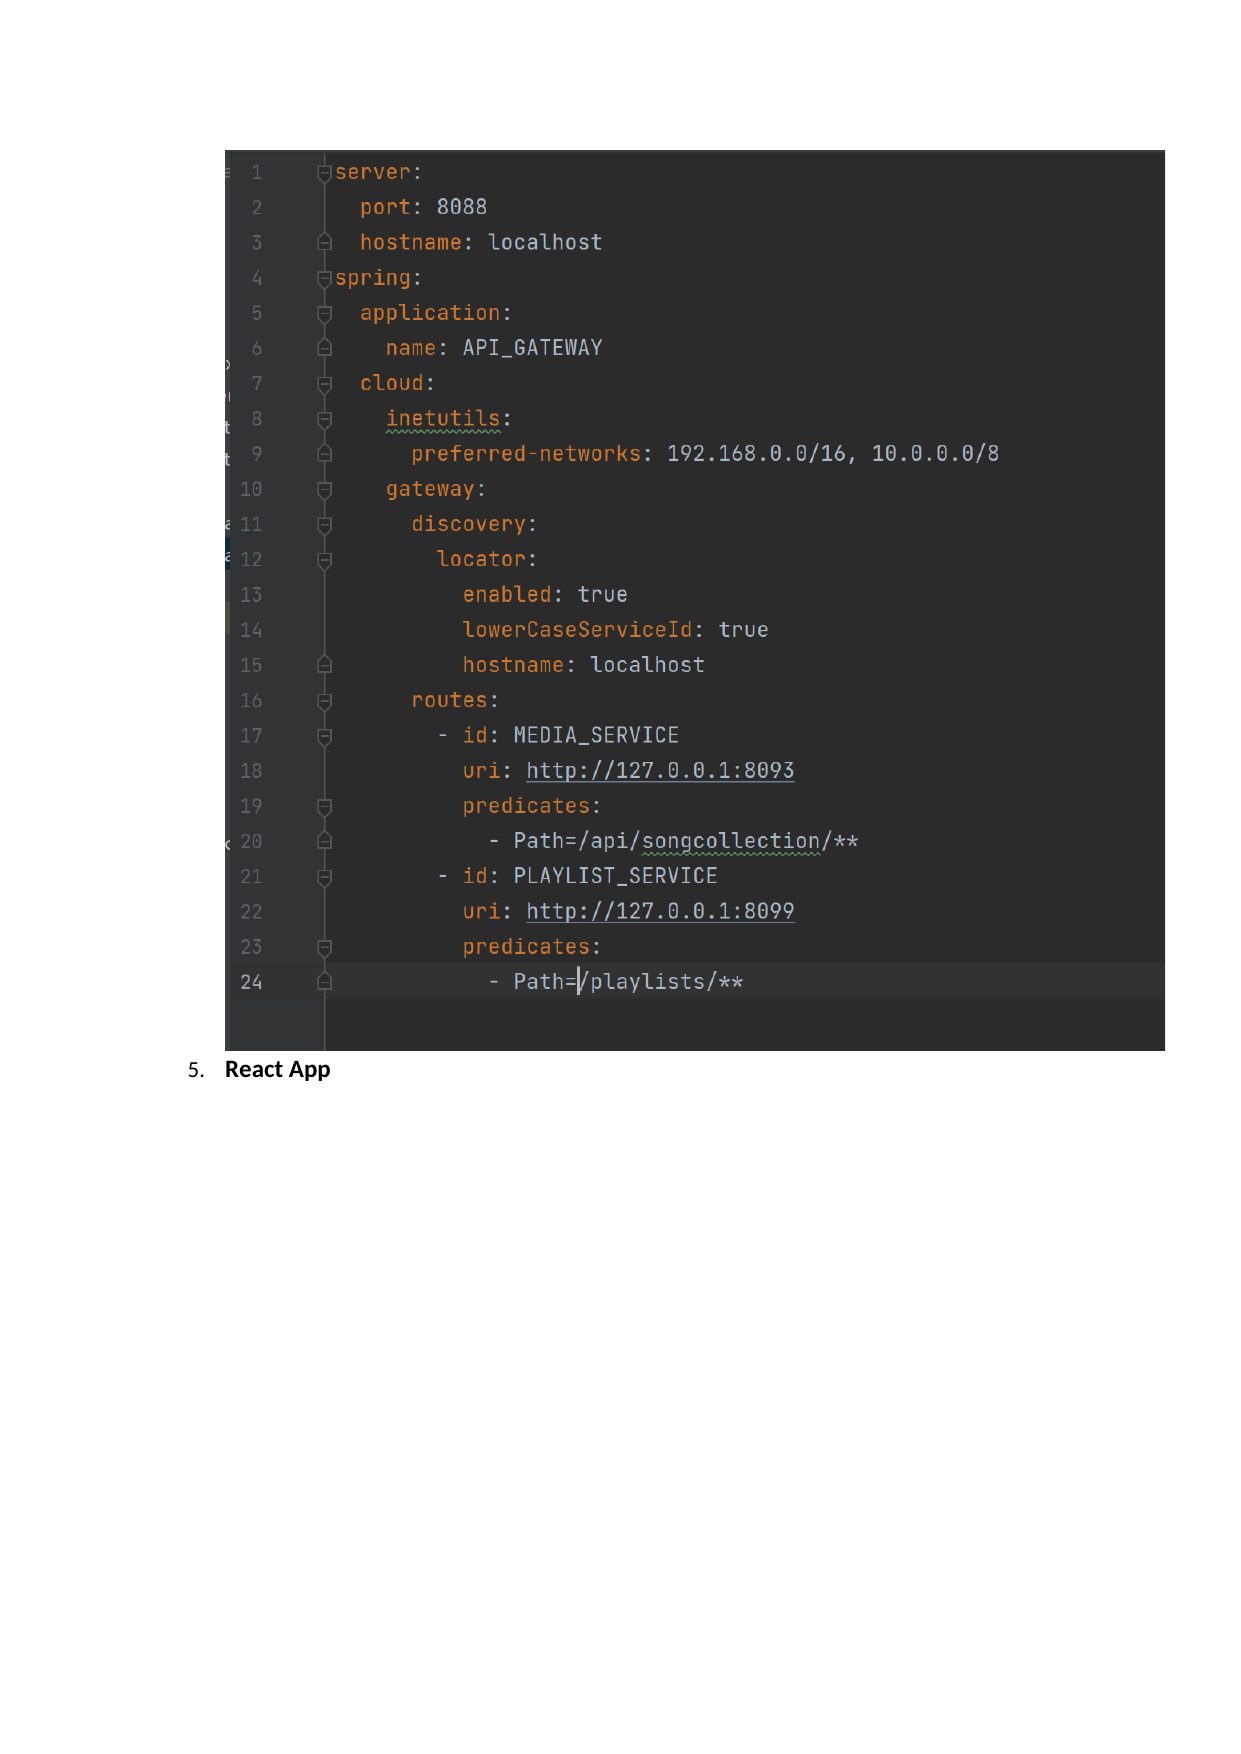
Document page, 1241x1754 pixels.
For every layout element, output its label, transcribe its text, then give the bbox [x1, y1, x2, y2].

list React App [187, 1053, 1090, 1083]
